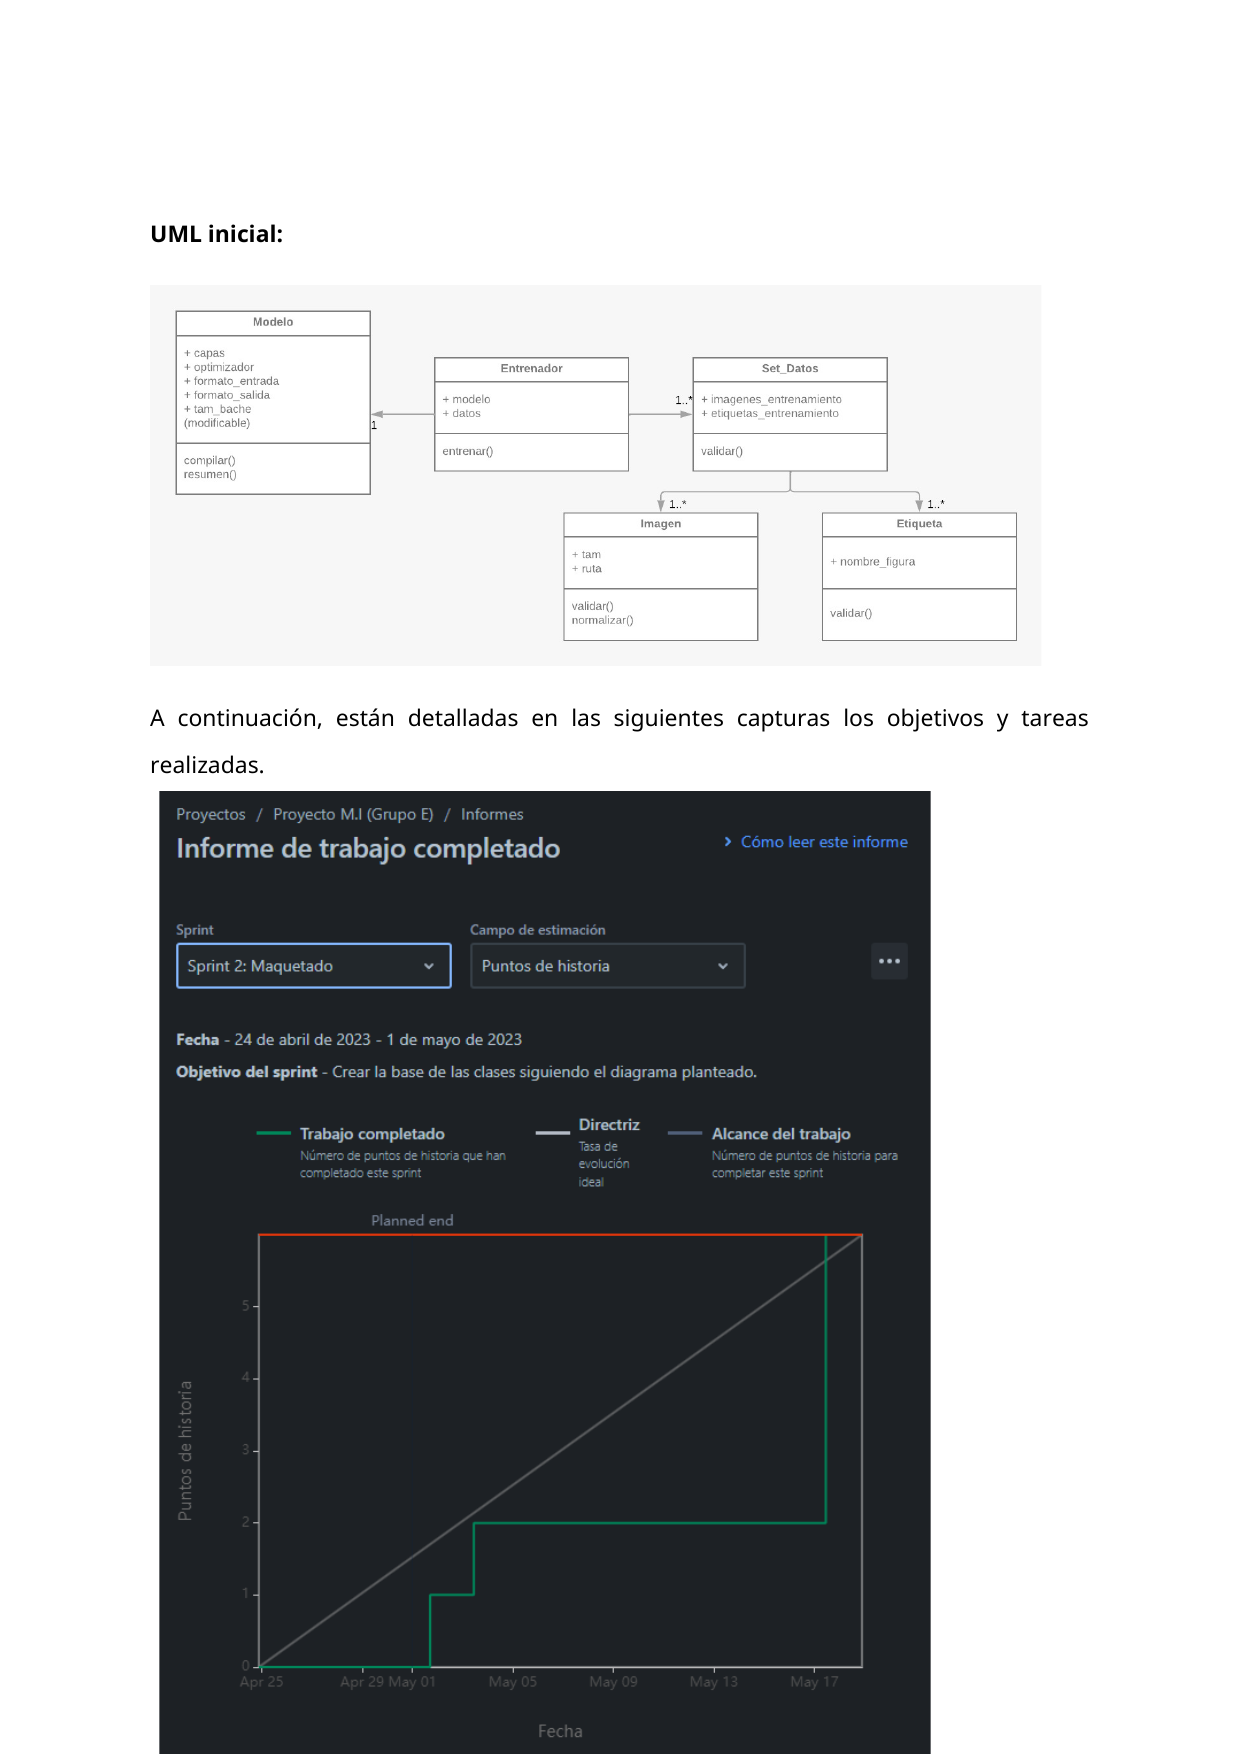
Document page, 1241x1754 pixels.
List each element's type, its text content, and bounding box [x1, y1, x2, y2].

text A continuación, están detalladas en las siguientes capturas los objetivos y tareas realizadas. [150, 702, 1090, 780]
text UML inicial: [150, 218, 1090, 249]
picture [159, 791, 931, 1754]
picture [150, 285, 1042, 666]
